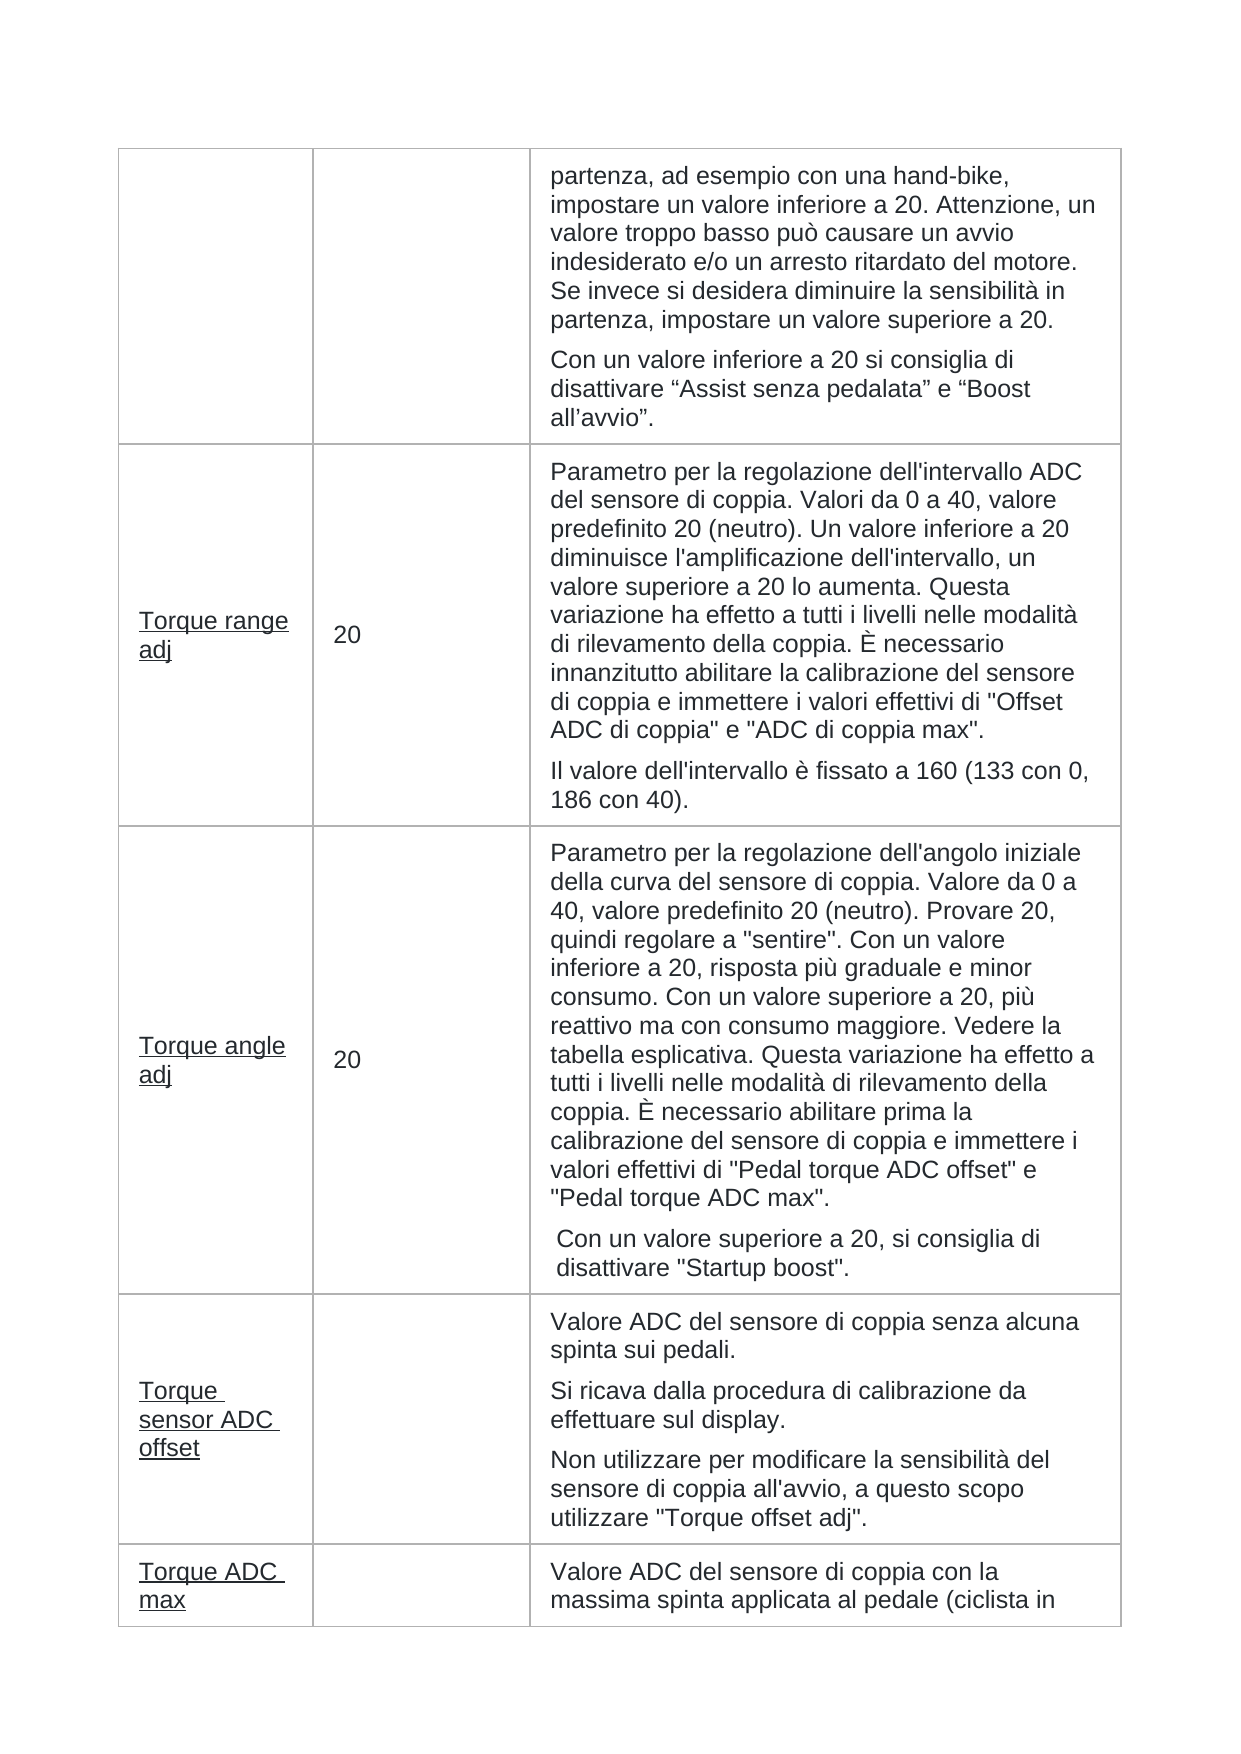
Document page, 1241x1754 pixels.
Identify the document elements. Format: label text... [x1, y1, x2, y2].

table_cell Torque angle adj [119, 827, 312, 1293]
table_cell [314, 1295, 529, 1543]
table_cell [119, 149, 312, 443]
table_cell [314, 149, 529, 443]
table_cell [314, 1545, 529, 1626]
table_cell Parametro per la regolazione dell'intervallo ADC del sensore di coppia. Valori da 0 a 40, valore predefinito 20 (neutro). Un valore inferiore a 20 diminuisce l'amplificazione dell'intervallo, un valore superiore a 20 lo aumenta. Questa variazione ha effetto a tutti i livelli nelle modalità di rilevamento della coppia. È necessario innanzitutto abilitare la calibrazione del sensore di coppia e immettere i valori effettivi di "Offset ADC di coppia" e "ADC di coppia max". Il valore dell'intervallo è fissato a 160 (133 con 0, 186 con 40). [531, 445, 1120, 825]
table_cell Torque ADC max [119, 1545, 312, 1626]
table_cell Parametro per la regolazione dell'angolo iniziale della curva del sensore di coppia. Valore da 0 a 40, valore predefinito 20 (neutro). Provare 20, quindi regolare a "sentire". Con un valore inferiore a 20, risposta più graduale e minor consumo. Con un valore superiore a 20, più reattivo ma con consumo maggiore. Vedere la tabella esplicativa. Questa variazione ha effetto a tutti i livelli nelle modalità di rilevamento della coppia. È necessario abilitare prima la calibrazione del sensore di coppia e immettere i valori effettivi di "Pedal torque ADC offset" e "Pedal torque ADC max". Con un valore superiore a 20, si consiglia di disattivare "Startup boost". [531, 827, 1120, 1293]
table_cell Valore ADC del sensore di coppia senza alcuna spinta sui pedali. Si ricava dalla procedura di calibrazione da effettuare sul display. Non utilizzare per modificare la sensibilità del sensore di coppia all'avvio, a questo scopo utilizzare "Torque offset adj". [531, 1295, 1120, 1543]
table_cell 20 [314, 827, 529, 1293]
table_cell Valore ADC del sensore di coppia con la massima spinta applicata al pedale (ciclista in [531, 1545, 1120, 1626]
table_cell 20 [314, 445, 529, 825]
table_cell Torque sensor ADC offset [119, 1295, 312, 1543]
table_cell partenza, ad esempio con una hand-bike, impostare un valore inferiore a 20. Attenzione, un valore troppo basso può causare un avvio indesiderato e/o un arresto ritardato del motore. Se invece si desidera diminuire la sensibilità in partenza, impostare un valore superiore a 20. Con un valore inferiore a 20 si consiglia di disattivare “Assist senza pedalata” e “Boost all’avvio”. [531, 149, 1120, 443]
table_cell Torque range adj [119, 445, 312, 825]
